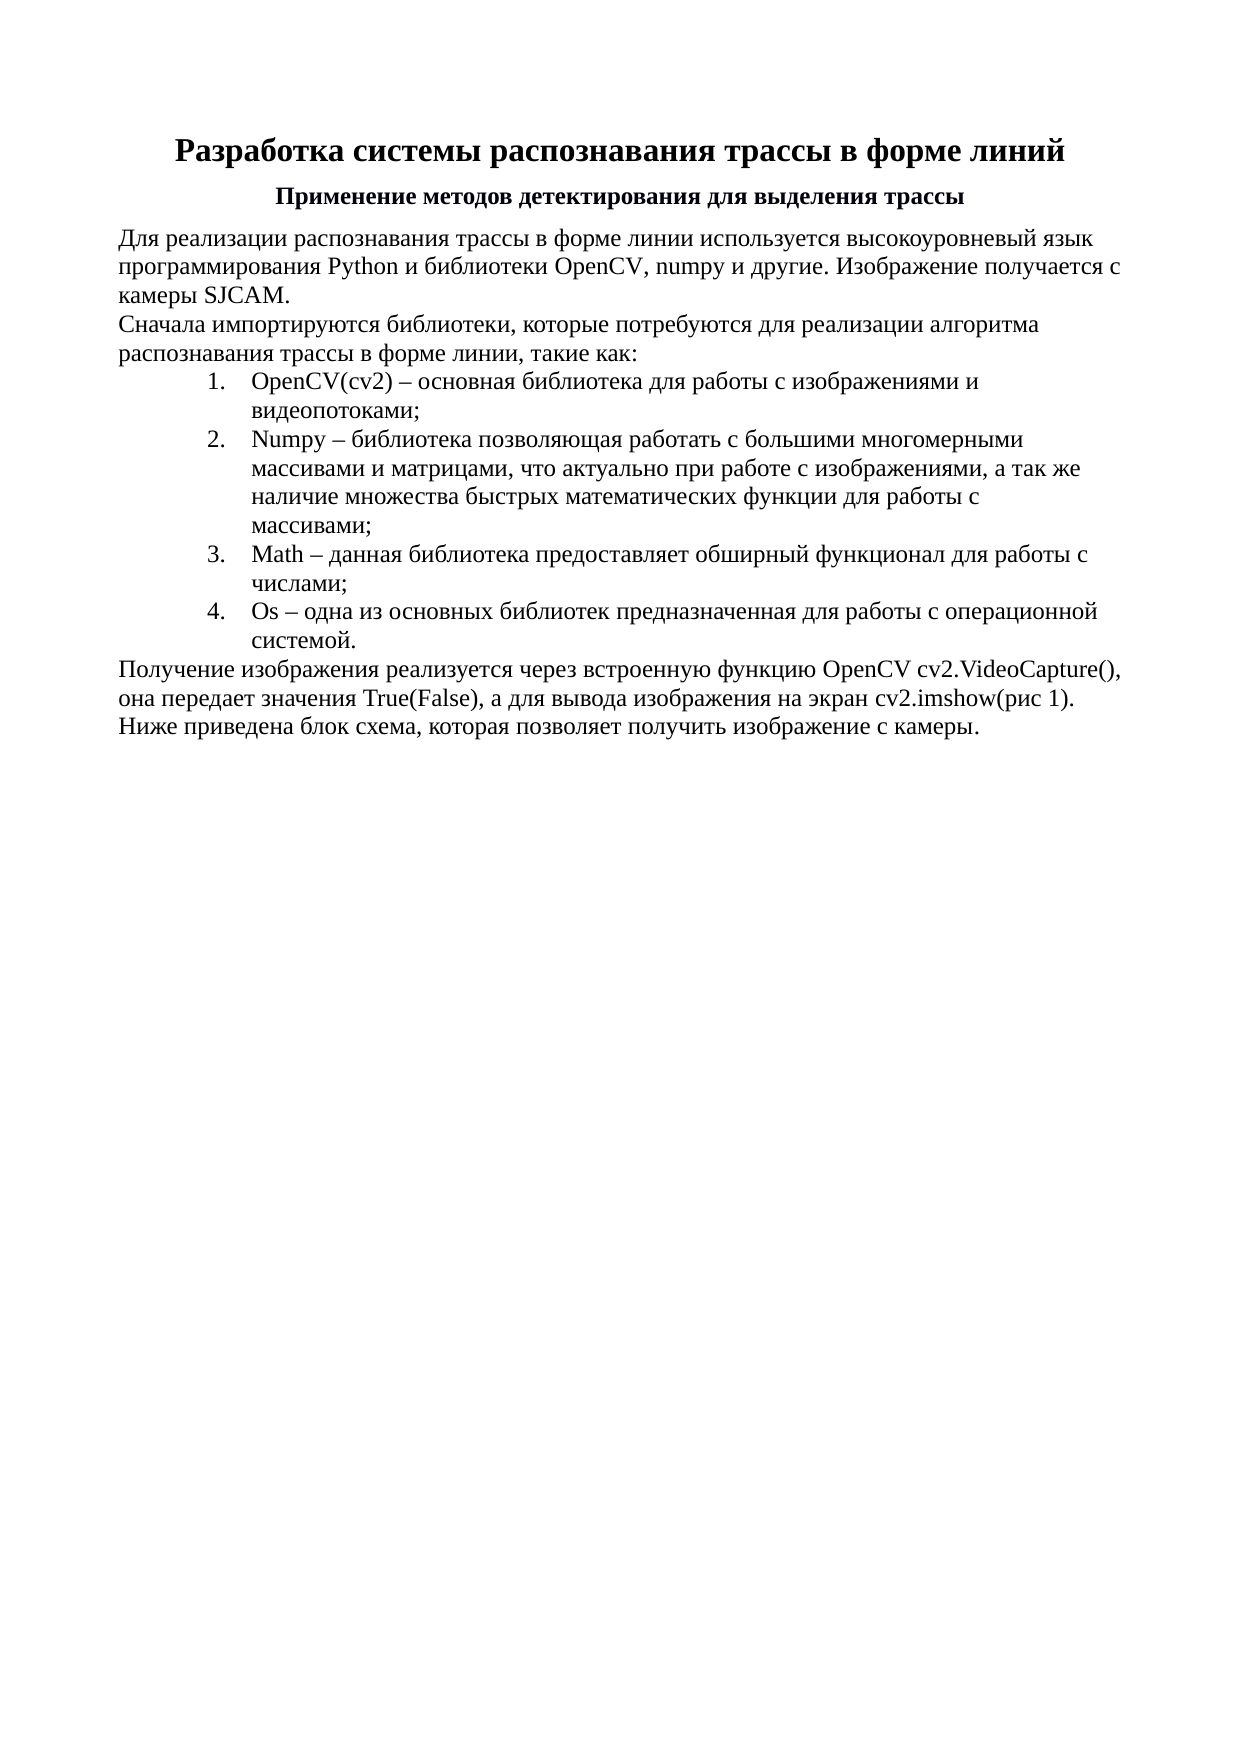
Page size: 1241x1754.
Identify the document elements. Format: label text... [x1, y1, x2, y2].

list Os – одна из основных библиотек предназначенная для работы с операционной системой. [207, 596, 1104, 654]
list Math – данная библиотека предоставляет обширный функционал для работы с числами; [207, 539, 1104, 596]
subtitle Применение методов детектирования для выделения трассы [118, 181, 1122, 210]
text Получение изображения реализуется через встроенную функцию OpenCV cv2.VideoCapture(), она передает значения True(False), а для вывода изображения на экран cv2.imshow(рис 1). Ниже приведена блок схема, которая позволяет получить изображение с камеры. [118, 654, 1122, 740]
subtitle Разработка системы распознавания трассы в форме линий [118, 131, 1122, 169]
text Сначала импортируются библиотеки, которые потребуются для реализации алгоритма распознавания трассы в форме линии, такие как: [118, 309, 1122, 366]
text Для реализации распознавания трассы в форме линии используется высокоуровневый язык программирования Python и библиотеки OpenCV, numpy и другие. Изображение получается с камеры SJCAM. [118, 223, 1122, 309]
list OpenCV(cv2) – основная библиотека для работы с изображениями и видеопотоками; [207, 366, 1104, 424]
list Numpy – библиотека позволяющая работать с большими многомерными массивами и матрицами, что актуально при работе с изображениями, а так же наличие множества быстрых математических функции для работы с массивами; [207, 424, 1104, 539]
